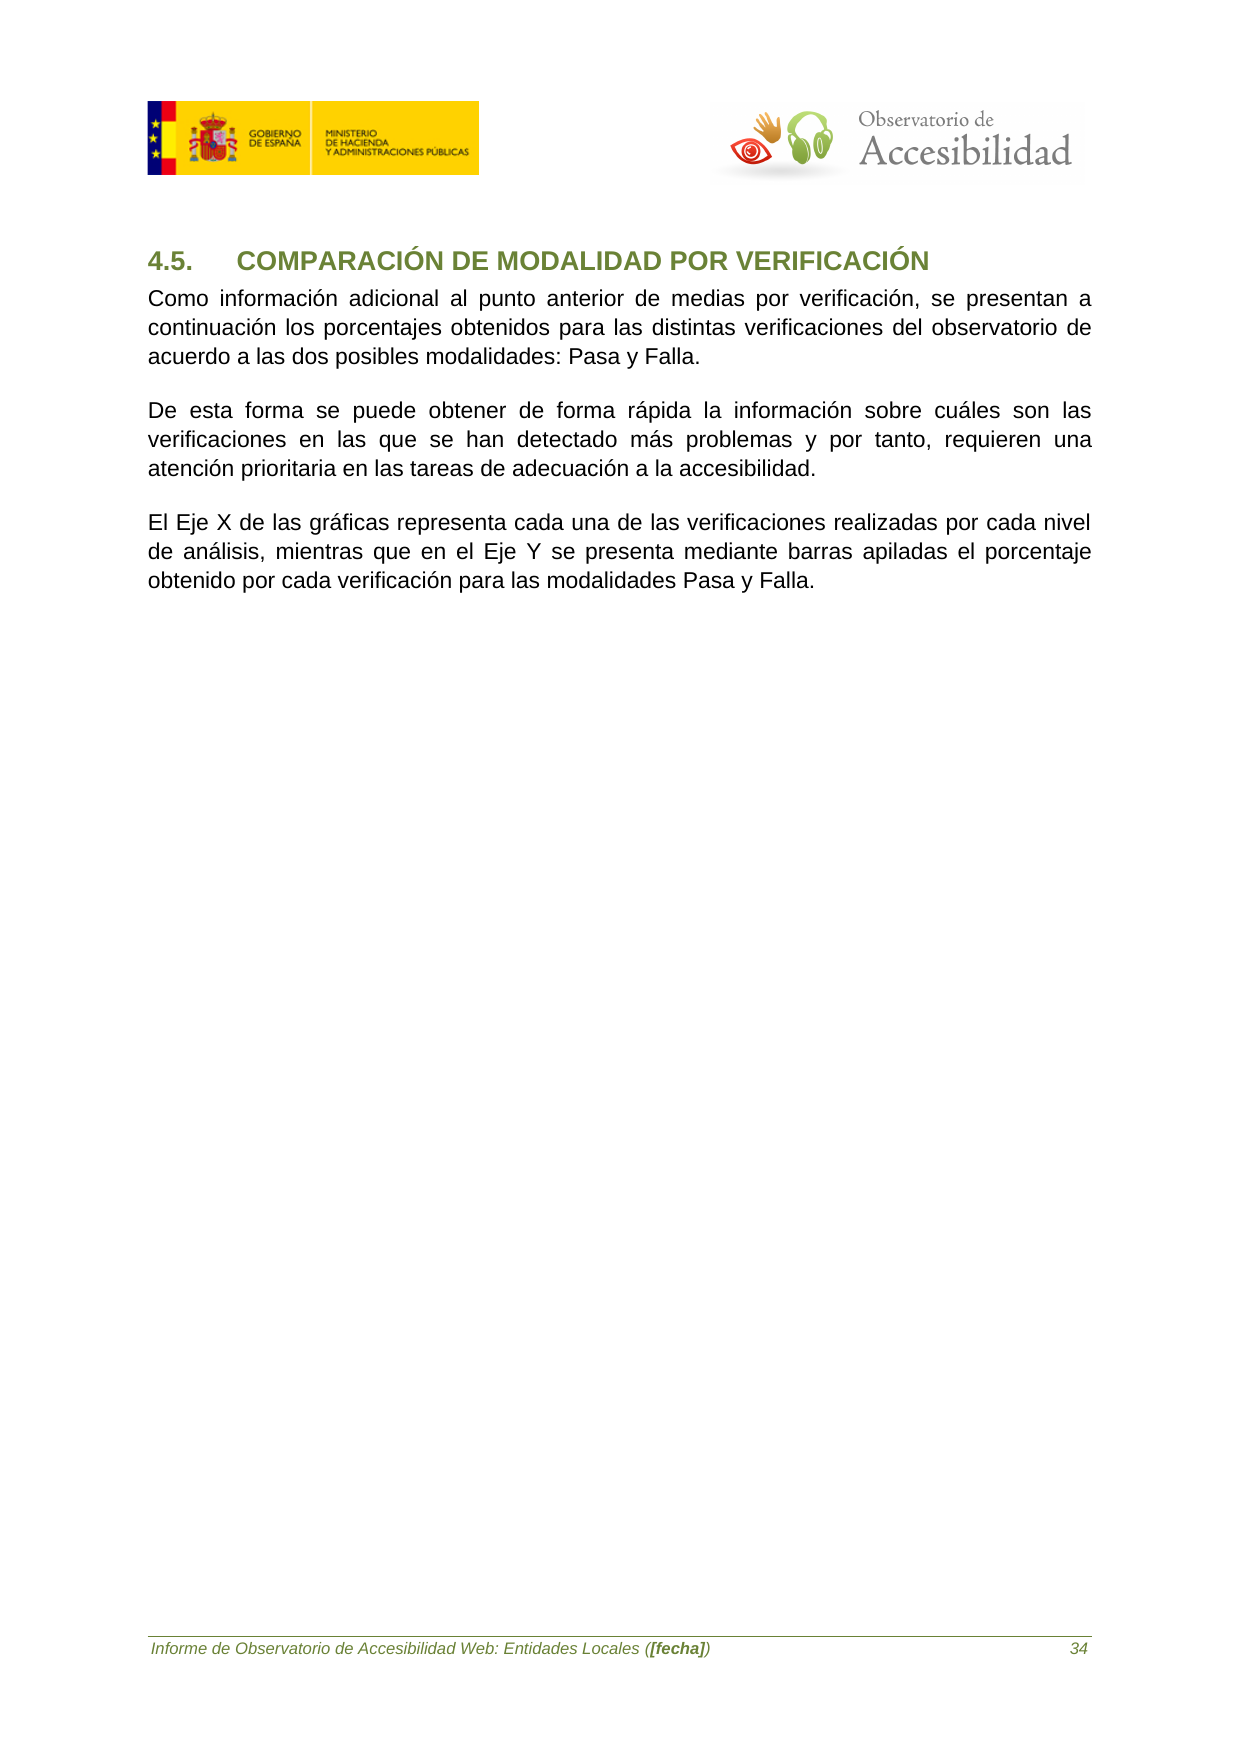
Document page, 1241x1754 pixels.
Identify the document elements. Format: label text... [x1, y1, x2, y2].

subtitle Comparación de Modalidad por Verificación [148, 245, 1092, 276]
text El Eje X de las gráficas representa cada una de las verificaciones realizadas por cada nivel de análisis, mientras que en el Eje Y se presenta mediante barras apiladas el porcentaje obtenido por cada verificación para las modalidades Pasa y Falla. [148, 509, 1092, 593]
text De esta forma se puede obtener de forma rápida la información sobre cuáles son las verificaciones en las que se han detectado más problemas y por tanto, requieren una atención prioritaria en las tareas de adecuación a la accesibilidad. [148, 397, 1092, 481]
text Como información adicional al punto anterior de medias por verificación, se presentan a continuación los porcentajes obtenidos para las distintas verificaciones del observatorio de acuerdo a las dos posibles modalidades: Pasa y Falla. [148, 285, 1092, 369]
picture [710, 102, 1086, 185]
picture [147, 101, 479, 175]
